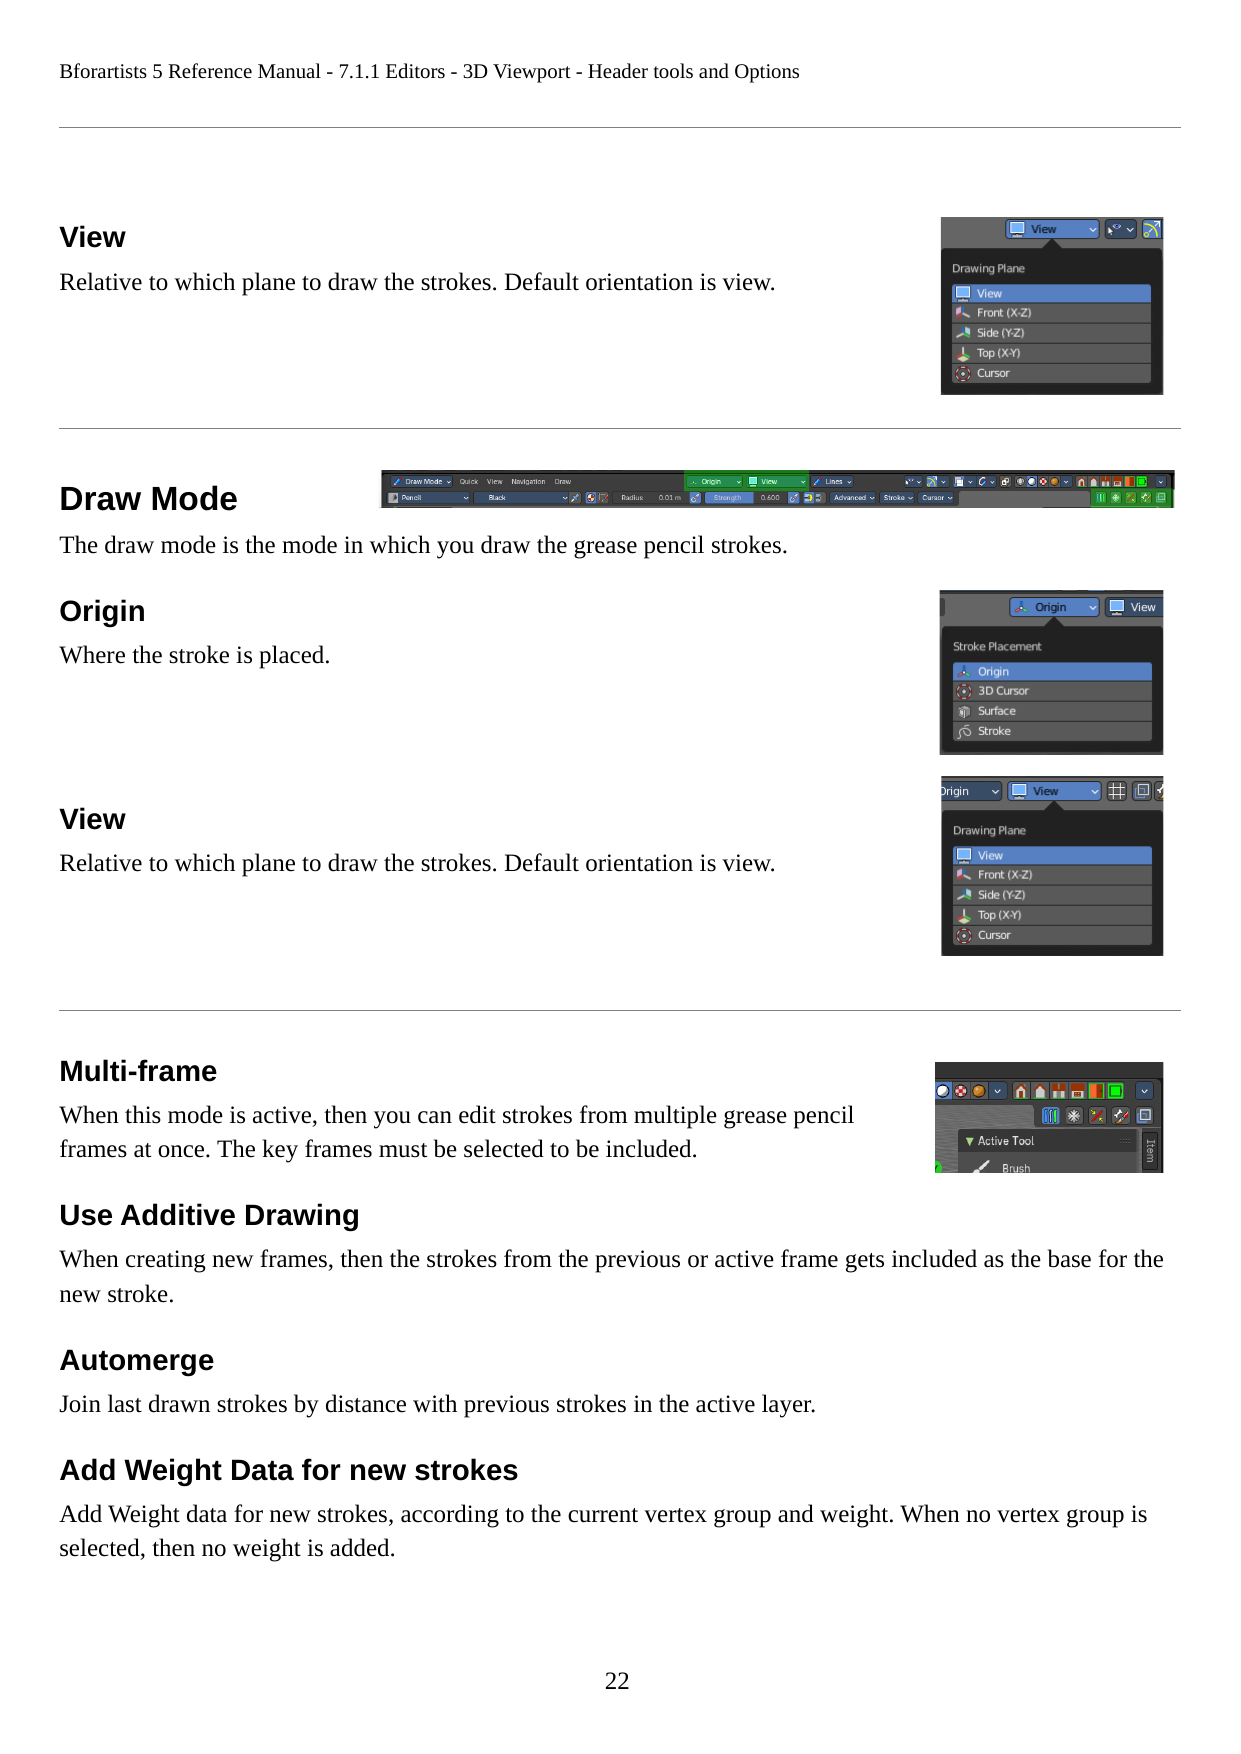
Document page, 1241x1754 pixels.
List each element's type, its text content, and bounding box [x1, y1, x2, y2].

picture [939, 590, 1164, 755]
text When this mode is active, then you can edit strokes from multiple grease pencil frames at once. The key frames must be selected to be included. [59, 1100, 935, 1163]
subtitle Automerge [59, 1343, 1181, 1376]
text The draw mode is the mode in which you draw the grease pencil strokes. [59, 530, 1181, 559]
text Join last drawn strokes by distance with previous strokes in the active layer. [59, 1389, 1181, 1418]
subtitle Multi-frame [59, 1054, 1181, 1088]
subtitle [1164, 594, 1181, 627]
subtitle Draw Mode [59, 479, 1181, 517]
text Add Weight data for new strokes, according to the current vertex group and weight. When no vertex group is selected, then no weight is added. [59, 1499, 1181, 1562]
picture [941, 776, 1164, 956]
subtitle View [59, 802, 941, 835]
subtitle [1164, 220, 1181, 254]
subtitle Add Weight Data for new strokes [59, 1452, 1181, 1486]
picture [935, 1062, 1164, 1173]
subtitle Use Additive Drawing [59, 1198, 1181, 1232]
picture [940, 217, 1164, 395]
subtitle Origin [59, 594, 939, 627]
text Relative to which plane to draw the strokes. Default orientation is view. [59, 267, 940, 295]
text Relative to which plane to draw the strokes. Default orientation is view. [59, 848, 941, 877]
text Where the stroke is placed. [59, 640, 939, 669]
text When creating new frames, then the strokes from the previous or active frame gets included as the base for the new stroke. [59, 1244, 1181, 1308]
subtitle View [59, 220, 940, 254]
subtitle [1164, 802, 1181, 835]
picture [378, 470, 1175, 508]
